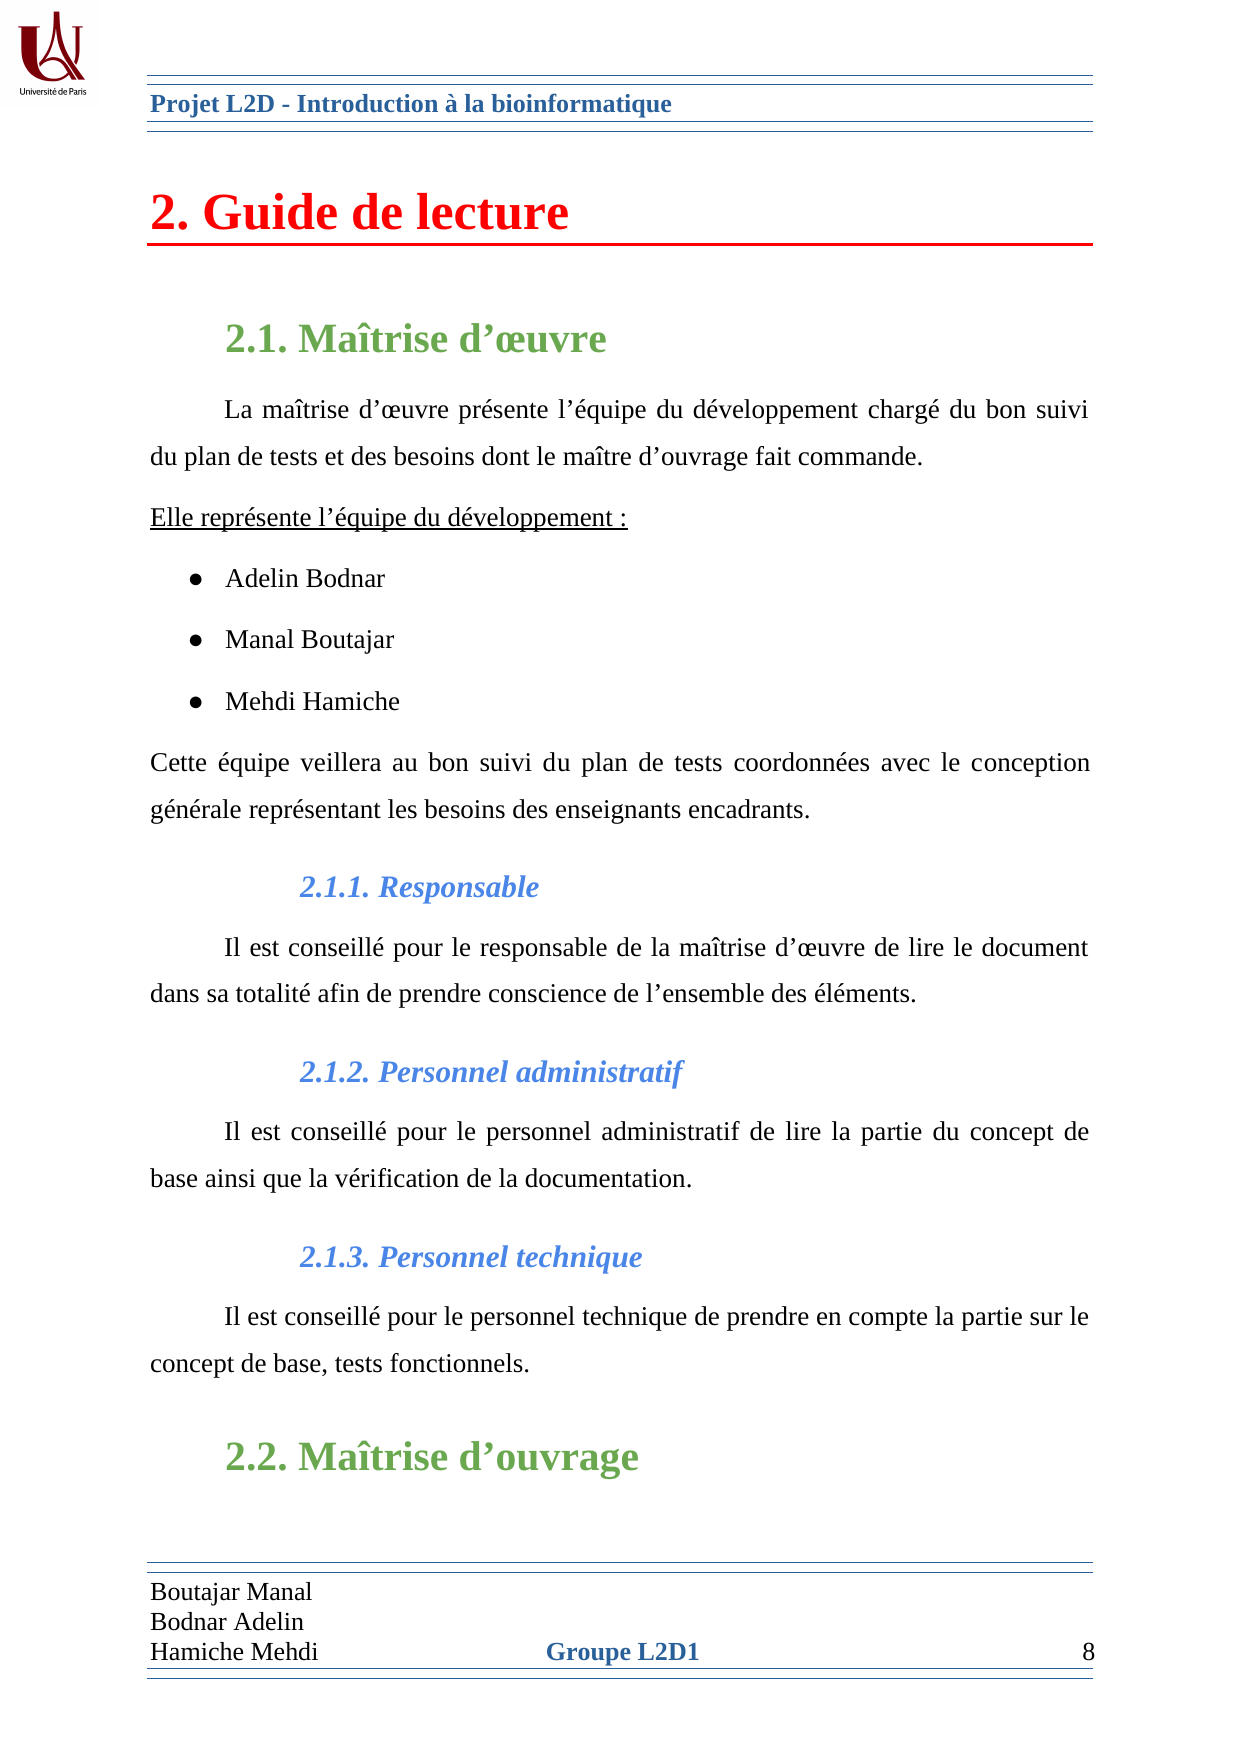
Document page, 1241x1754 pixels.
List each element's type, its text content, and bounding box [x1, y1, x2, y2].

subtitle 2.1.3. Personnel technique [225, 1238, 1090, 1274]
subtitle 2.1.2. Personnel administratif [225, 1053, 1090, 1089]
list Mehdi Hamiche [187, 685, 1090, 716]
text Il est conseillé pour le personnel technique de prendre en compte la partie sur le concept de base, tests fonctionnels. [150, 1300, 1090, 1378]
subtitle 2.1.1. Responsable [225, 869, 1090, 904]
text Cette équipe veillera au bon suivi du plan de tests coordonnées avec le conception générale représentant les besoins des enseignants encadrants. [150, 746, 1090, 824]
subtitle 2.1. Maîtrise d’œuvre [150, 313, 1090, 361]
subtitle 2. Guide de lecture [147, 178, 1093, 243]
text La maîtrise d’œuvre présente l’équipe du développement chargé du bon suivi du plan de tests et des besoins dont le maître d’ouvrage fait commande. [150, 393, 1090, 471]
subtitle 2.2. Maîtrise d’ouvrage [150, 1431, 1090, 1479]
text Il est conseillé pour le personnel administratif de lire la partie du concept de base ainsi que la vérification de la documentation. [150, 1116, 1090, 1193]
text Elle représente l’équipe du développement : [150, 501, 1090, 532]
text Il est conseillé pour le responsable de la maîtrise d’œuvre de lire le document dans sa totalité afin de prendre conscience de l’ensemble des éléments. [150, 931, 1090, 1009]
list Manal Boutajar [187, 624, 1090, 655]
list Adelin Bodnar [187, 562, 1090, 593]
picture [0, 0, 101, 107]
